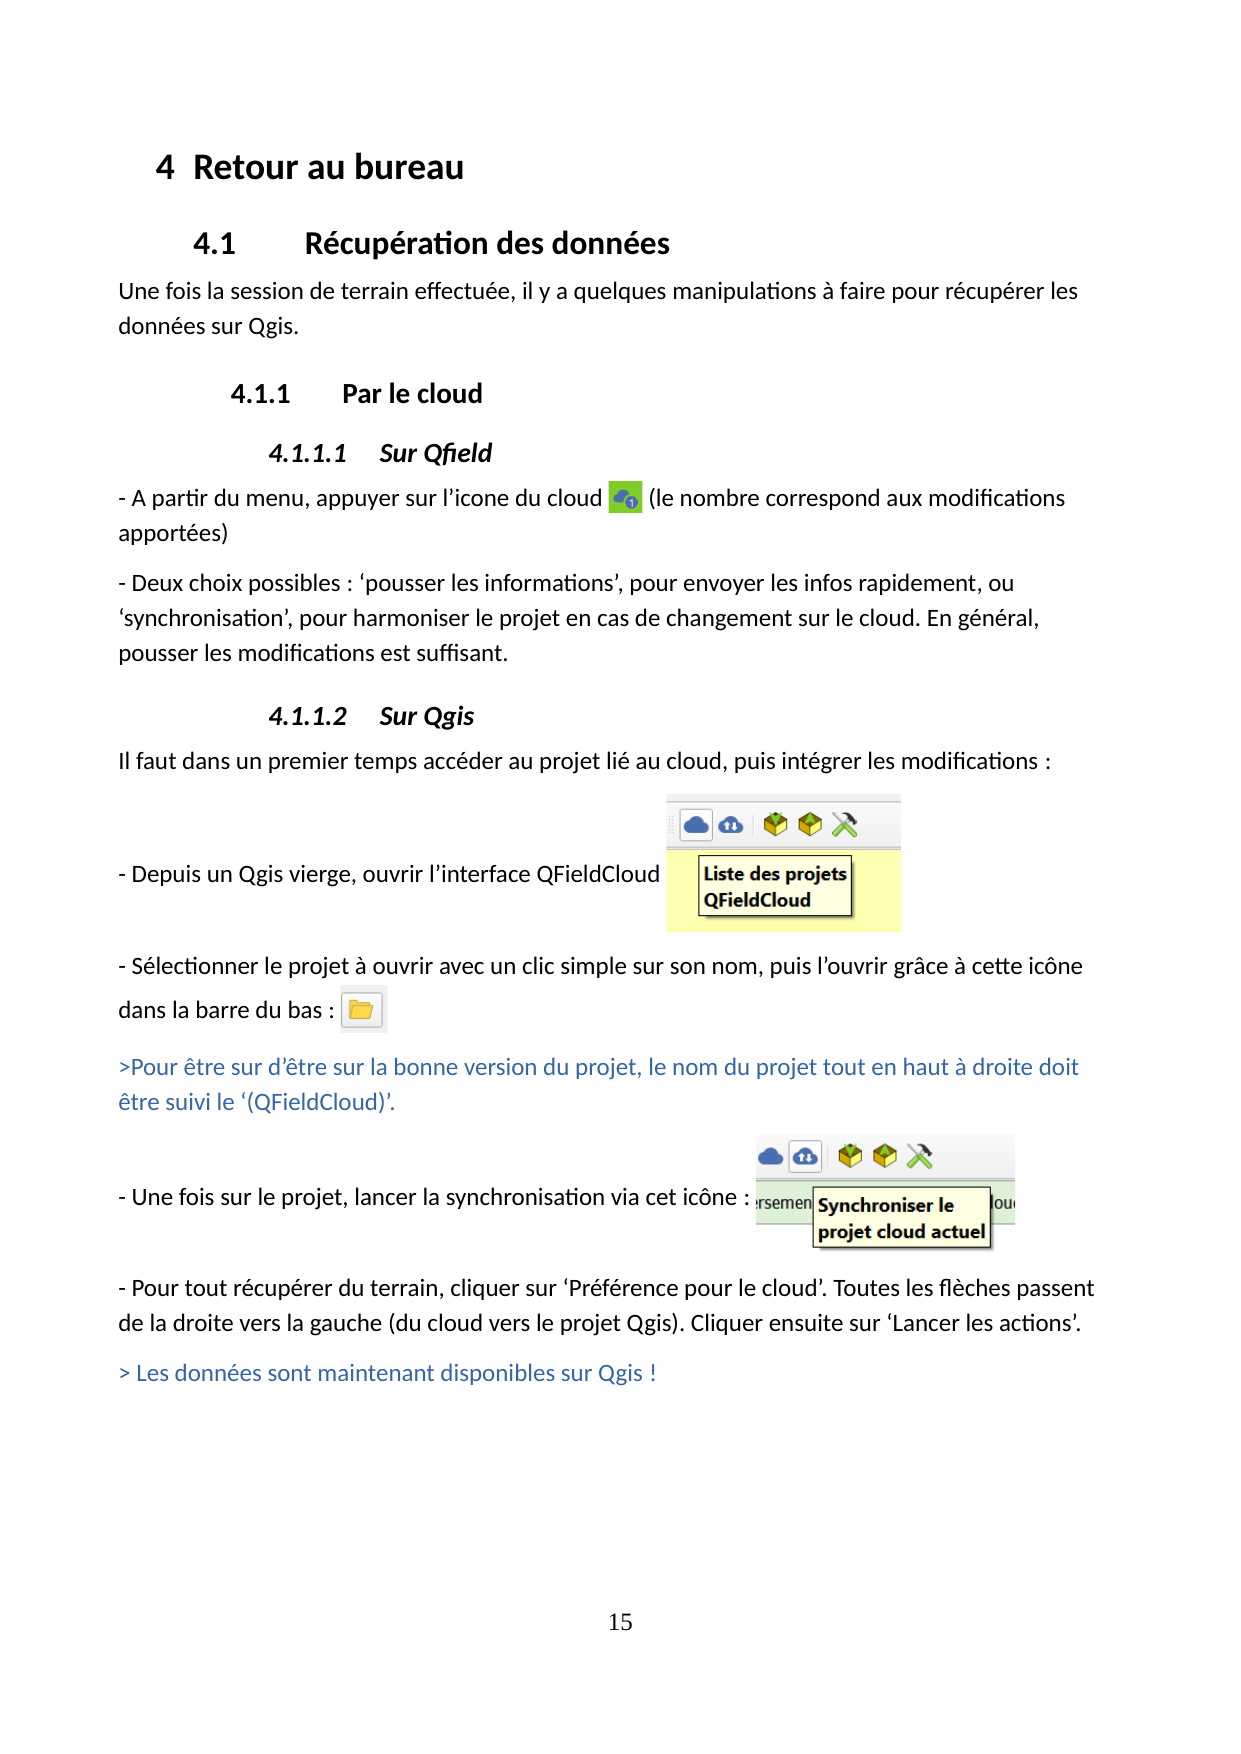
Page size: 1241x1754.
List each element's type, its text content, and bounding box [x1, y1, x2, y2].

picture [666, 794, 901, 932]
text - Sélectionner le projet à ouvrir avec un clic simple sur son nom, puis l’ouvrir grâce à cette icône dans la barre du bas : [118, 950, 1122, 1032]
text - Pour tout récupérer du terrain, cliquer sur ‘Préférence pour le cloud’. Toutes les flèches passent de la droite vers la gauche (du cloud vers le projet Qgis). Cliquer ensuite sur ‘Lancer les actions’. [118, 1273, 1122, 1338]
text - A partir du menu, appuyer sur l’icone du cloud (le nombre correspond aux modifications apportées) [118, 482, 1122, 548]
picture [755, 1135, 1016, 1254]
text > Les données sont maintenant disponibles sur Qgis ! [118, 1357, 1122, 1388]
picture [340, 985, 388, 1033]
subtitle Récupération des données [193, 222, 1122, 263]
text - Depuis un Qgis vierge, ouvrir l’interface QFieldCloud [118, 795, 666, 931]
text Il faut dans un premier temps accéder au projet lié au cloud, puis intégrer les modifications : [118, 745, 1122, 776]
text - Deux choix possibles : ‘pousser les informations’, pour envoyer les infos rapidement, ou ‘synchronisation’, pour harmoniser le projet en cas de changement sur le cloud. En général, pousser les modifications est suffisant. [118, 567, 1122, 667]
text - Une fois sur le projet, lancer la synchronisation via cet icône : [118, 1136, 755, 1253]
subtitle Sur Qfield [268, 435, 1122, 469]
subtitle Retour au bureau [156, 143, 1122, 189]
text Une fois la session de terrain effectuée, il y a quelques manipulations à faire pour récupérer les données sur Qgis. [118, 276, 1122, 341]
text [901, 795, 1122, 931]
picture [608, 481, 643, 513]
subtitle Sur Qgis [268, 699, 1122, 733]
text [1016, 1136, 1122, 1253]
subtitle Par le cloud [231, 375, 1122, 410]
text >Pour être sur d’être sur la bonne version du projet, le nom du projet tout en haut à droite doit être suivi le ‘(QFieldCloud)’. [118, 1051, 1122, 1117]
